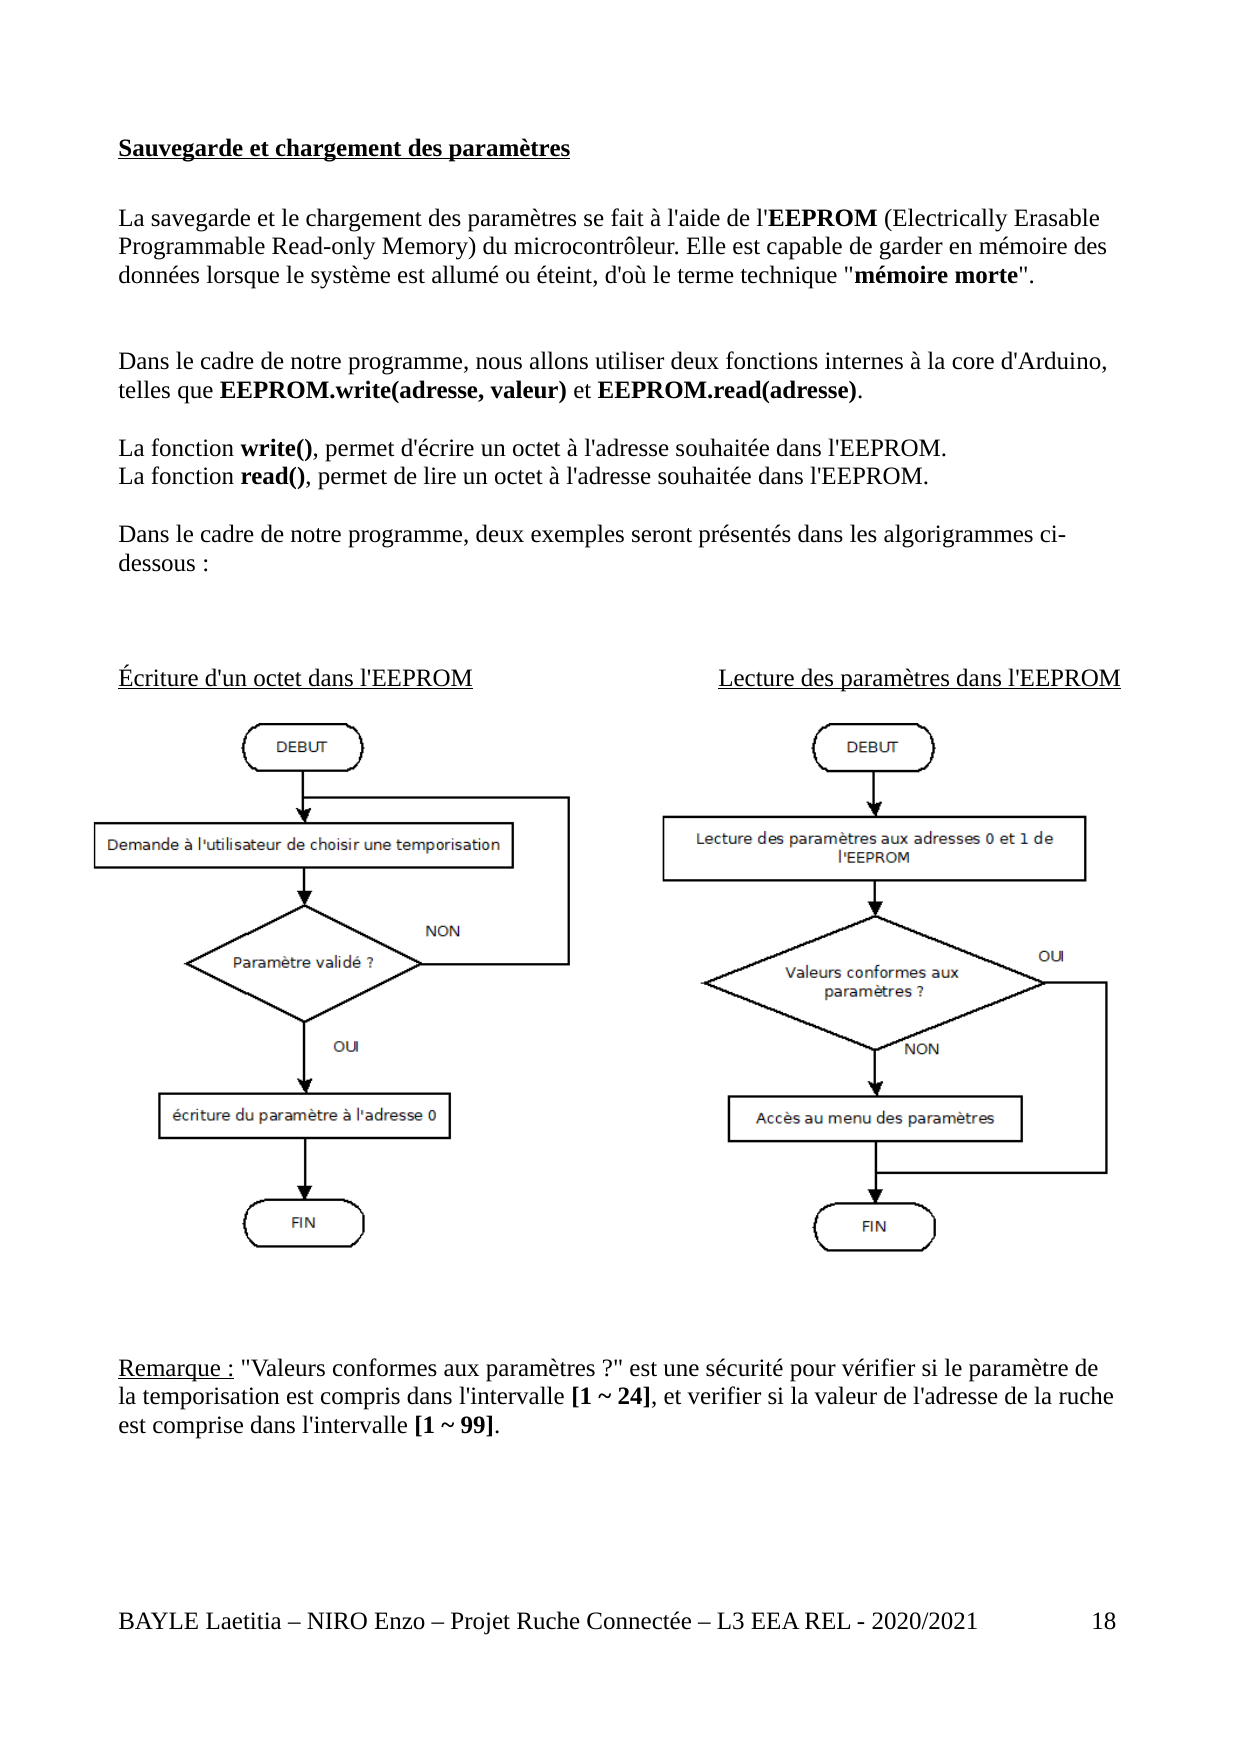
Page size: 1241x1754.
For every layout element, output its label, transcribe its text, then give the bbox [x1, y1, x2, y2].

text La fonction read(), permet de lire un octet à l'adresse souhaitée dans l'EEPROM. [118, 461, 1122, 490]
text La savegarde et le chargement des paramètres se fait à l'aide de l'EEPROM (Electrically Erasable Programmable Read-only Memory) du microcontrôleur. Elle est capable de garder en mémoire des données lorsque le système est allumé ou éteint, d'où le terme technique "mémoire morte". [118, 203, 1122, 289]
text Dans le cadre de notre programme, deux exemples seront présentés dans les algorigrammes ci-dessous : [118, 519, 1122, 576]
subtitle Sauvegarde et chargement des paramètres [118, 133, 1122, 161]
picture [93, 723, 584, 1250]
text Remarque : "Valeurs conformes aux paramètres ?" est une sécurité pour vérifier si le paramètre de la temporisation est compris dans l'intervalle [1 ~ 24], et verifier si la valeur de l'adresse de la ruche est comprise dans l'intervalle [1 ~ 99]. [118, 1353, 1122, 1439]
text La fonction write(), permet d'écrire un octet à l'adresse souhaitée dans l'EEPROM. [118, 433, 1122, 461]
text Dans le cadre de notre programme, nous allons utiliser deux fonctions internes à la core d'Arduino, telles que EEPROM.write(adresse, valeur) et EEPROM.read(adresse). [118, 346, 1122, 404]
text Écriture d'un octet dans l'EEPROM Lecture des paramètres dans l'EEPROM [118, 663, 1122, 691]
picture [662, 723, 1169, 1254]
